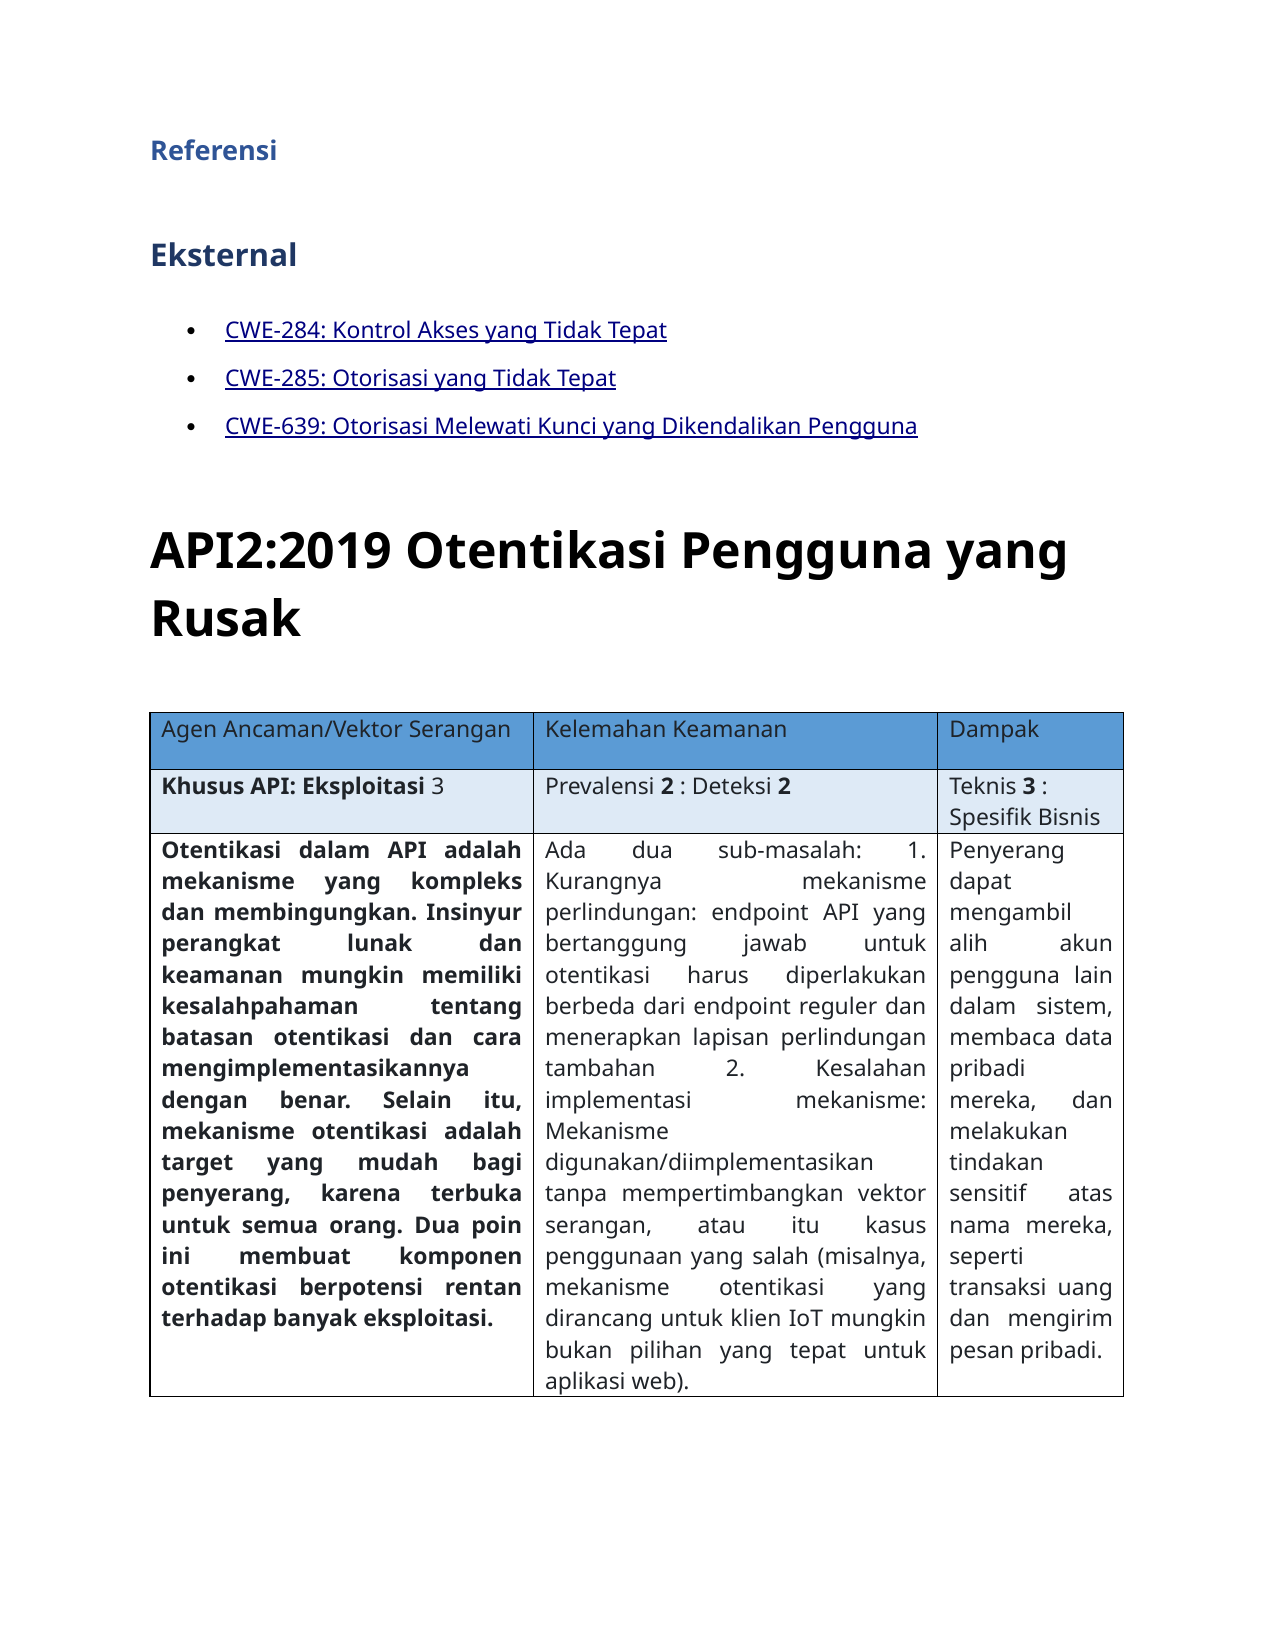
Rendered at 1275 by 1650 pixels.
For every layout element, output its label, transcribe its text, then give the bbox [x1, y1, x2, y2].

table_cell Khusus API: Eksploitasi 3 [151, 770, 533, 833]
list CWE-639: Otorisasi Melewati Kunci yang Dikendalikan Pengguna [187, 410, 1125, 441]
subtitle API2:2019 Otentikasi Pengguna yang Rusak [150, 515, 1125, 651]
list CWE-284: Kontrol Akses yang Tidak Tepat [187, 314, 1125, 345]
table_cell Penyerang dapat mengambil alih akun pengguna lain dalam sistem, membaca data pribadi mereka, dan melakukan tindakan sensitif atas nama mereka, seperti transaksi uang dan mengirim pesan pribadi. [938, 834, 1123, 1396]
table_cell Otentikasi dalam API adalah mekanisme yang kompleks dan membingungkan. Insinyur perangkat lunak dan keamanan mungkin memiliki kesalahpahaman tentang batasan otentikasi dan cara mengimplementasikannya dengan benar. Selain itu, mekanisme otentikasi adalah target yang mudah bagi penyerang, karena terbuka untuk semua orang. Dua poin ini membuat komponen otentikasi berpotensi rentan terhadap banyak eksploitasi. [151, 834, 533, 1396]
table_header Agen Ancaman/Vektor Serangan [151, 713, 533, 769]
list CWE-285: Otorisasi yang Tidak Tepat [187, 362, 1125, 393]
table_header Kelemahan Keamanan [534, 713, 937, 769]
subtitle Eksternal [150, 233, 1125, 276]
table_cell Teknis 3 : Spesifik Bisnis [938, 770, 1123, 833]
table_header Dampak [938, 713, 1123, 769]
table_cell Prevalensi 2 : Deteksi 2 [534, 770, 937, 833]
table_cell Ada dua sub-masalah: 1. Kurangnya mekanisme perlindungan: endpoint API yang bertanggung jawab untuk otentikasi harus diperlakukan berbeda dari endpoint reguler dan menerapkan lapisan perlindungan tambahan 2. Kesalahan implementasi mekanisme: Mekanisme digunakan/diimplementasikan tanpa mempertimbangkan vektor serangan, atau itu kasus penggunaan yang salah (misalnya, mekanisme otentikasi yang dirancang untuk klien IoT mungkin bukan pilihan yang tepat untuk aplikasi web). [534, 834, 937, 1396]
subtitle Referensi [150, 131, 1125, 168]
